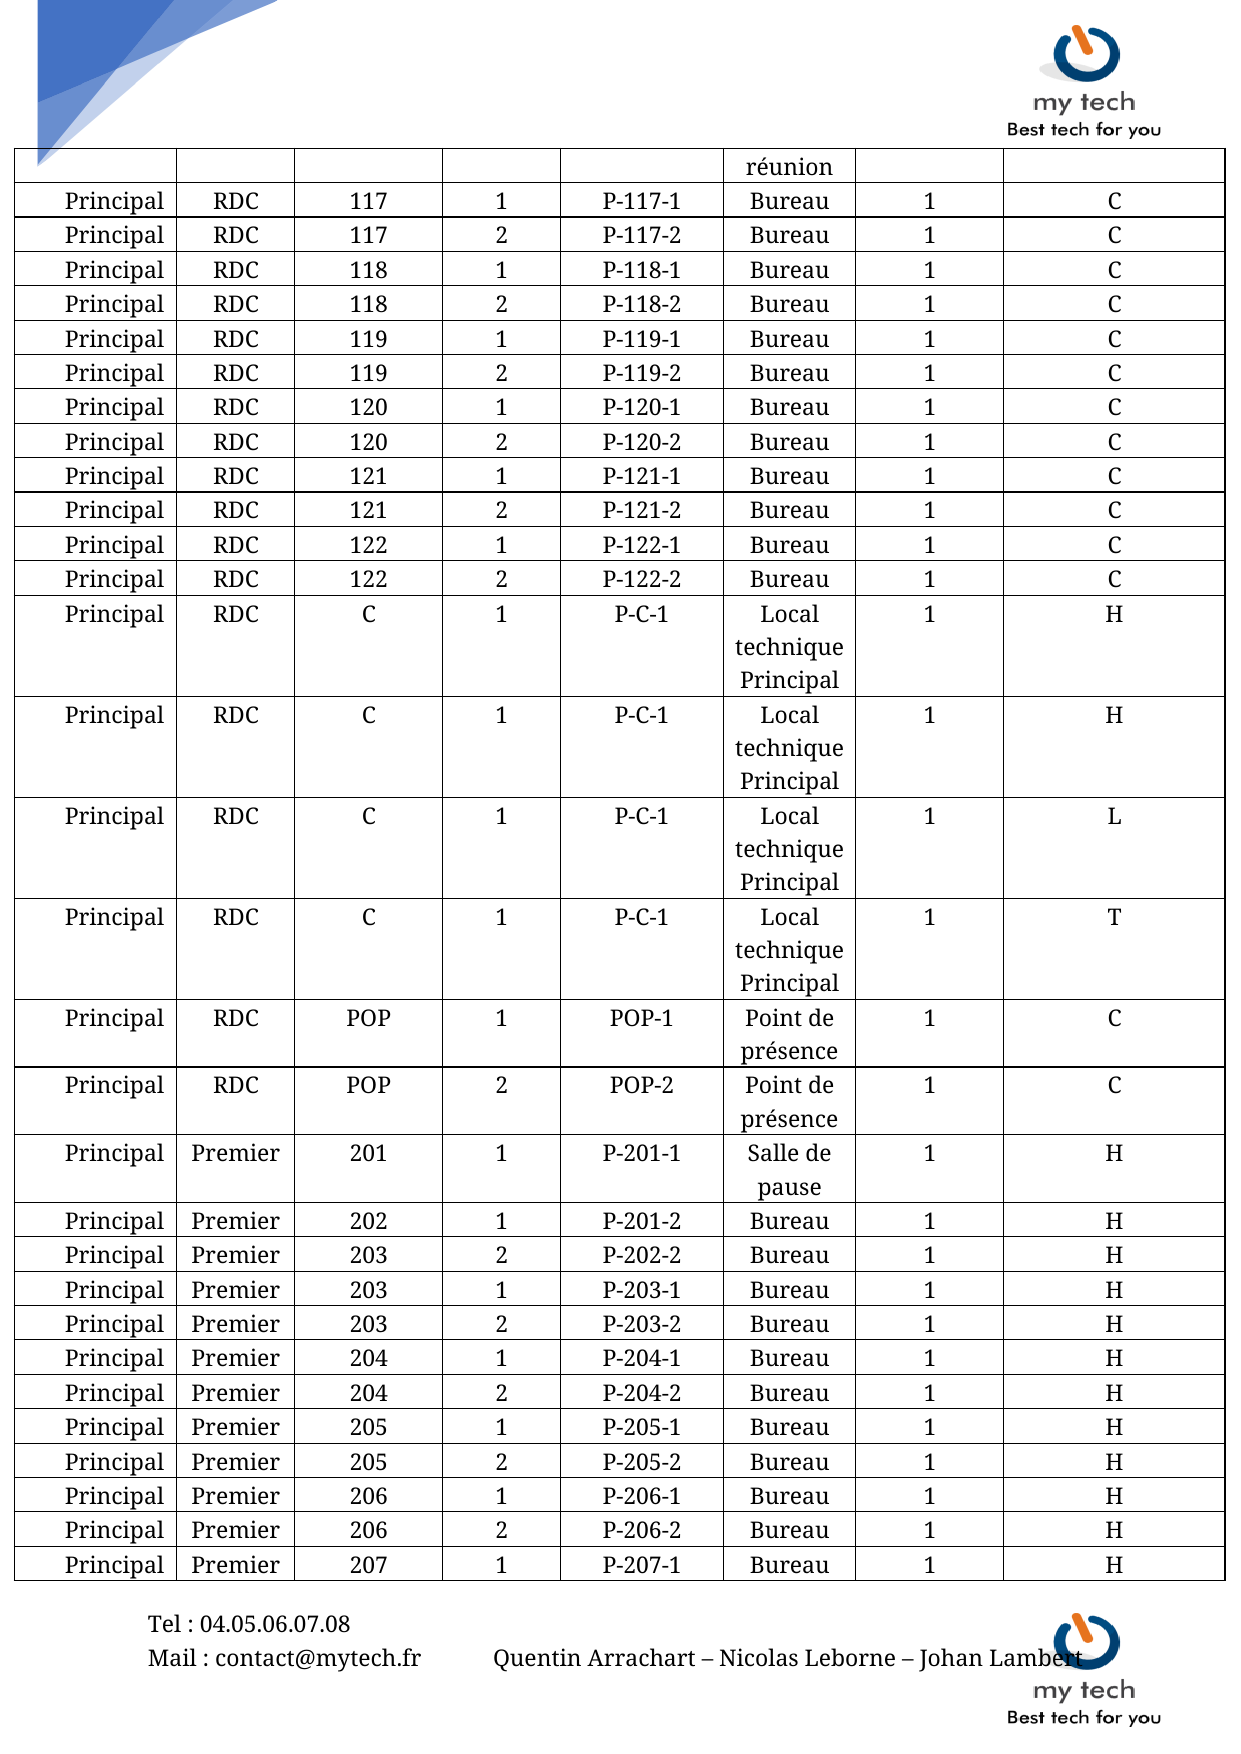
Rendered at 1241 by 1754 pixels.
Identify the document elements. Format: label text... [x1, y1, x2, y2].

table_cell 1 [856, 899, 1003, 999]
table_cell 203 [295, 1306, 442, 1339]
table_cell RDC [177, 286, 294, 319]
table_cell C [1004, 252, 1224, 285]
table_cell Bureau [724, 1547, 855, 1580]
table_cell 119 [295, 355, 442, 388]
table_cell RDC [177, 389, 294, 423]
table_cell P-117-1 [561, 183, 723, 216]
table_cell 1 [856, 1203, 1003, 1236]
table_cell H [1004, 1306, 1224, 1339]
table_cell 206 [295, 1512, 442, 1546]
table_cell H [1004, 1272, 1224, 1305]
table_cell Bureau [724, 527, 855, 560]
table_cell C [1004, 561, 1224, 594]
table_cell [295, 149, 442, 182]
table_cell C [1004, 183, 1224, 216]
table_cell H [1004, 1135, 1224, 1202]
table_cell H [1004, 1512, 1224, 1546]
table_cell 1 [856, 493, 1003, 526]
table_cell 1 [443, 527, 560, 560]
table_cell 1 [443, 899, 560, 999]
table_cell C [1004, 1000, 1224, 1066]
table_cell Principal [15, 1547, 176, 1580]
table_cell Bureau [724, 183, 855, 216]
table_cell Principal [15, 286, 176, 319]
table_cell 1 [443, 1203, 560, 1236]
table_cell Point de présence [724, 1068, 855, 1134]
table_cell P-207-1 [561, 1547, 723, 1580]
table_cell POP [295, 1068, 442, 1134]
table_cell 1 [856, 1409, 1003, 1442]
table_cell H [1004, 1203, 1224, 1236]
table_cell C [1004, 527, 1224, 560]
table_cell Premier [177, 1135, 294, 1202]
table_cell RDC [177, 596, 294, 696]
table_cell P-201-2 [561, 1203, 723, 1236]
table_cell [561, 149, 723, 182]
table_cell Bureau [724, 1444, 855, 1477]
table_cell 1 [856, 1068, 1003, 1134]
table_cell P-205-2 [561, 1444, 723, 1477]
table_cell Principal [15, 355, 176, 388]
table_cell Principal [15, 1375, 176, 1408]
table_cell RDC [177, 321, 294, 354]
table_cell 1 [443, 798, 560, 898]
table_cell Premier [177, 1547, 294, 1580]
table_cell 1 [856, 218, 1003, 251]
table_cell Bureau [724, 1306, 855, 1339]
table_cell 1 [856, 458, 1003, 491]
table_cell Premier [177, 1478, 294, 1511]
table_cell C [1004, 321, 1224, 354]
table_cell 2 [443, 1068, 560, 1134]
table_cell Bureau [724, 458, 855, 491]
table_cell Principal [15, 527, 176, 560]
table_cell H [1004, 1375, 1224, 1408]
table_cell C [1004, 218, 1224, 251]
table_cell 1 [856, 424, 1003, 457]
table_cell P-122-2 [561, 561, 723, 594]
table_cell Premier [177, 1375, 294, 1408]
table_cell 1 [856, 527, 1003, 560]
table_cell Principal [15, 493, 176, 526]
table_cell RDC [177, 493, 294, 526]
table_cell 1 [856, 1135, 1003, 1202]
table_cell P-203-2 [561, 1306, 723, 1339]
table_cell 1 [856, 798, 1003, 898]
table_cell 2 [443, 424, 560, 457]
table_cell 1 [856, 286, 1003, 319]
table_cell [856, 149, 1003, 182]
table_cell [177, 149, 294, 182]
table_cell P-121-1 [561, 458, 723, 491]
table_cell Principal [15, 458, 176, 491]
table_cell 1 [856, 1000, 1003, 1066]
table_cell Principal [15, 1340, 176, 1374]
table_cell C [1004, 355, 1224, 388]
table_cell C [1004, 424, 1224, 457]
table_cell Premier [177, 1512, 294, 1546]
table_cell H [1004, 1409, 1224, 1442]
table_cell 119 [295, 321, 442, 354]
table_cell Local technique Principal [724, 596, 855, 696]
table_cell 1 [443, 1000, 560, 1066]
table_cell Premier [177, 1237, 294, 1271]
table_cell C [295, 899, 442, 999]
table_cell 202 [295, 1203, 442, 1236]
table_cell T [1004, 899, 1224, 999]
table_cell H [1004, 1340, 1224, 1374]
table_cell POP [295, 1000, 442, 1066]
table_cell Local technique Principal [724, 899, 855, 999]
table_cell Bureau [724, 389, 855, 423]
table_cell Principal [15, 218, 176, 251]
table_cell H [1004, 596, 1224, 696]
table_cell Bureau [724, 1203, 855, 1236]
table_cell Principal [15, 389, 176, 423]
table_cell Premier [177, 1340, 294, 1374]
table_cell C [1004, 493, 1224, 526]
table_cell 1 [443, 1409, 560, 1442]
table_cell Bureau [724, 355, 855, 388]
table_cell Principal [15, 1478, 176, 1511]
table_cell 1 [443, 252, 560, 285]
table_cell 205 [295, 1409, 442, 1442]
table_cell Principal [15, 1409, 176, 1442]
table_cell 1 [856, 1306, 1003, 1339]
table_cell 2 [443, 493, 560, 526]
table_cell Bureau [724, 218, 855, 251]
table_cell H [1004, 1547, 1224, 1580]
table_cell C [1004, 286, 1224, 319]
table_cell 117 [295, 218, 442, 251]
table_cell [1004, 149, 1224, 182]
table_cell POP-1 [561, 1000, 723, 1066]
table_cell 1 [443, 321, 560, 354]
table_cell Local technique Principal [724, 798, 855, 898]
table_cell 1 [856, 561, 1003, 594]
table_cell Bureau [724, 1478, 855, 1511]
table_cell 1 [443, 1135, 560, 1202]
table_cell 1 [856, 596, 1003, 696]
table_cell Principal [15, 596, 176, 696]
table_cell C [1004, 389, 1224, 423]
table_cell 1 [856, 1547, 1003, 1580]
table_cell POP-2 [561, 1068, 723, 1134]
table_cell Principal [15, 424, 176, 457]
table_cell 2 [443, 1444, 560, 1477]
table_cell 1 [443, 458, 560, 491]
table_cell RDC [177, 218, 294, 251]
table_cell Principal [15, 1203, 176, 1236]
table_cell C [1004, 458, 1224, 491]
table_cell L [1004, 798, 1224, 898]
table_cell P-120-2 [561, 424, 723, 457]
table_cell Principal [15, 1135, 176, 1202]
table_cell 207 [295, 1547, 442, 1580]
table_cell 2 [443, 1512, 560, 1546]
table_cell P-C-1 [561, 596, 723, 696]
table_cell 1 [856, 389, 1003, 423]
table_cell 1 [856, 1478, 1003, 1511]
table_cell P-119-1 [561, 321, 723, 354]
table_cell Bureau [724, 321, 855, 354]
table_cell RDC [177, 1068, 294, 1134]
table_cell 206 [295, 1478, 442, 1511]
table_cell 2 [443, 1375, 560, 1408]
table_cell 1 [856, 1340, 1003, 1374]
table_cell Bureau [724, 1272, 855, 1305]
table_cell P-C-1 [561, 798, 723, 898]
table_cell H [1004, 1444, 1224, 1477]
table_cell 121 [295, 493, 442, 526]
table_cell RDC [177, 458, 294, 491]
table_cell C [295, 697, 442, 797]
table_cell 203 [295, 1237, 442, 1271]
table_cell 118 [295, 286, 442, 319]
table_cell P-117-2 [561, 218, 723, 251]
table_cell P-118-2 [561, 286, 723, 319]
table_cell 201 [295, 1135, 442, 1202]
table_cell Principal [15, 1237, 176, 1271]
table_cell 204 [295, 1340, 442, 1374]
table_cell P-120-1 [561, 389, 723, 423]
table_cell [15, 149, 176, 182]
table_cell 1 [443, 1547, 560, 1580]
table_cell 2 [443, 561, 560, 594]
table_cell C [1004, 1068, 1224, 1134]
table_cell P-206-2 [561, 1512, 723, 1546]
table_cell Bureau [724, 1340, 855, 1374]
table_cell 1 [443, 1478, 560, 1511]
table_cell Principal [15, 1068, 176, 1134]
table_cell Bureau [724, 493, 855, 526]
table_cell Bureau [724, 1409, 855, 1442]
table_cell P-C-1 [561, 697, 723, 797]
table_cell Bureau [724, 1512, 855, 1546]
table_cell 1 [856, 252, 1003, 285]
table_cell 2 [443, 1306, 560, 1339]
table_cell 1 [856, 1272, 1003, 1305]
table_cell Principal [15, 183, 176, 216]
table_cell Bureau [724, 424, 855, 457]
table_cell 1 [856, 1512, 1003, 1546]
table_cell RDC [177, 527, 294, 560]
table_cell P-119-2 [561, 355, 723, 388]
table_cell RDC [177, 355, 294, 388]
table_cell 117 [295, 183, 442, 216]
table_cell 1 [443, 596, 560, 696]
table_cell P-202-2 [561, 1237, 723, 1271]
table_cell 1 [443, 183, 560, 216]
table_cell 1 [443, 1272, 560, 1305]
table_cell 1 [856, 1375, 1003, 1408]
table_cell Principal [15, 561, 176, 594]
table_cell 205 [295, 1444, 442, 1477]
table_cell P-C-1 [561, 899, 723, 999]
table_cell 1 [856, 697, 1003, 797]
table_cell RDC [177, 1000, 294, 1066]
table_cell Principal [15, 1512, 176, 1546]
table_cell 1 [443, 697, 560, 797]
table_cell P-204-2 [561, 1375, 723, 1408]
table_cell 2 [443, 286, 560, 319]
table_cell Premier [177, 1306, 294, 1339]
table_cell P-204-1 [561, 1340, 723, 1374]
table_cell 120 [295, 389, 442, 423]
table_cell Principal [15, 1444, 176, 1477]
table_cell H [1004, 1237, 1224, 1271]
table_cell Principal [15, 252, 176, 285]
table_cell 1 [856, 1444, 1003, 1477]
table_cell H [1004, 697, 1224, 797]
table_cell RDC [177, 252, 294, 285]
table_cell 1 [856, 183, 1003, 216]
table_cell 204 [295, 1375, 442, 1408]
table_cell 2 [443, 1237, 560, 1271]
table_cell Principal [15, 697, 176, 797]
table_cell Principal [15, 1000, 176, 1066]
table_cell 118 [295, 252, 442, 285]
table_cell Bureau [724, 1375, 855, 1408]
table_cell RDC [177, 798, 294, 898]
table_cell Premier [177, 1409, 294, 1442]
table_cell [443, 149, 560, 182]
table_cell Bureau [724, 286, 855, 319]
table_cell 121 [295, 458, 442, 491]
table_cell 1 [443, 389, 560, 423]
table_cell RDC [177, 424, 294, 457]
table_cell Point de présence [724, 1000, 855, 1066]
table_cell Salle de pause [724, 1135, 855, 1202]
table_cell RDC [177, 561, 294, 594]
table_cell Premier [177, 1203, 294, 1236]
table_cell Bureau [724, 561, 855, 594]
table_cell P-121-2 [561, 493, 723, 526]
table_cell P-122-1 [561, 527, 723, 560]
table_cell 2 [443, 355, 560, 388]
table_cell Principal [15, 798, 176, 898]
table_cell 2 [443, 218, 560, 251]
table_cell P-203-1 [561, 1272, 723, 1305]
table_cell H [1004, 1478, 1224, 1511]
table_cell Principal [15, 899, 176, 999]
table_cell Principal [15, 1306, 176, 1339]
table_cell 1 [856, 355, 1003, 388]
table_cell 203 [295, 1272, 442, 1305]
table_cell C [295, 596, 442, 696]
table_cell P-201-1 [561, 1135, 723, 1202]
table_cell Principal [15, 1272, 176, 1305]
table_cell P-206-1 [561, 1478, 723, 1511]
table_cell 122 [295, 527, 442, 560]
table_cell Bureau [724, 1237, 855, 1271]
table_cell RDC [177, 183, 294, 216]
table_cell Local technique Principal [724, 697, 855, 797]
table_cell 1 [443, 1340, 560, 1374]
table_cell 122 [295, 561, 442, 594]
table_cell RDC [177, 697, 294, 797]
table_cell Premier [177, 1272, 294, 1305]
table_cell Premier [177, 1444, 294, 1477]
table_cell réunion [724, 149, 855, 182]
table_cell 120 [295, 424, 442, 457]
table_cell P-205-1 [561, 1409, 723, 1442]
table_cell C [295, 798, 442, 898]
table_cell 1 [856, 1237, 1003, 1271]
table_cell Bureau [724, 252, 855, 285]
table_cell RDC [177, 899, 294, 999]
table_cell 1 [856, 321, 1003, 354]
table_cell P-118-1 [561, 252, 723, 285]
table_cell Principal [15, 321, 176, 354]
